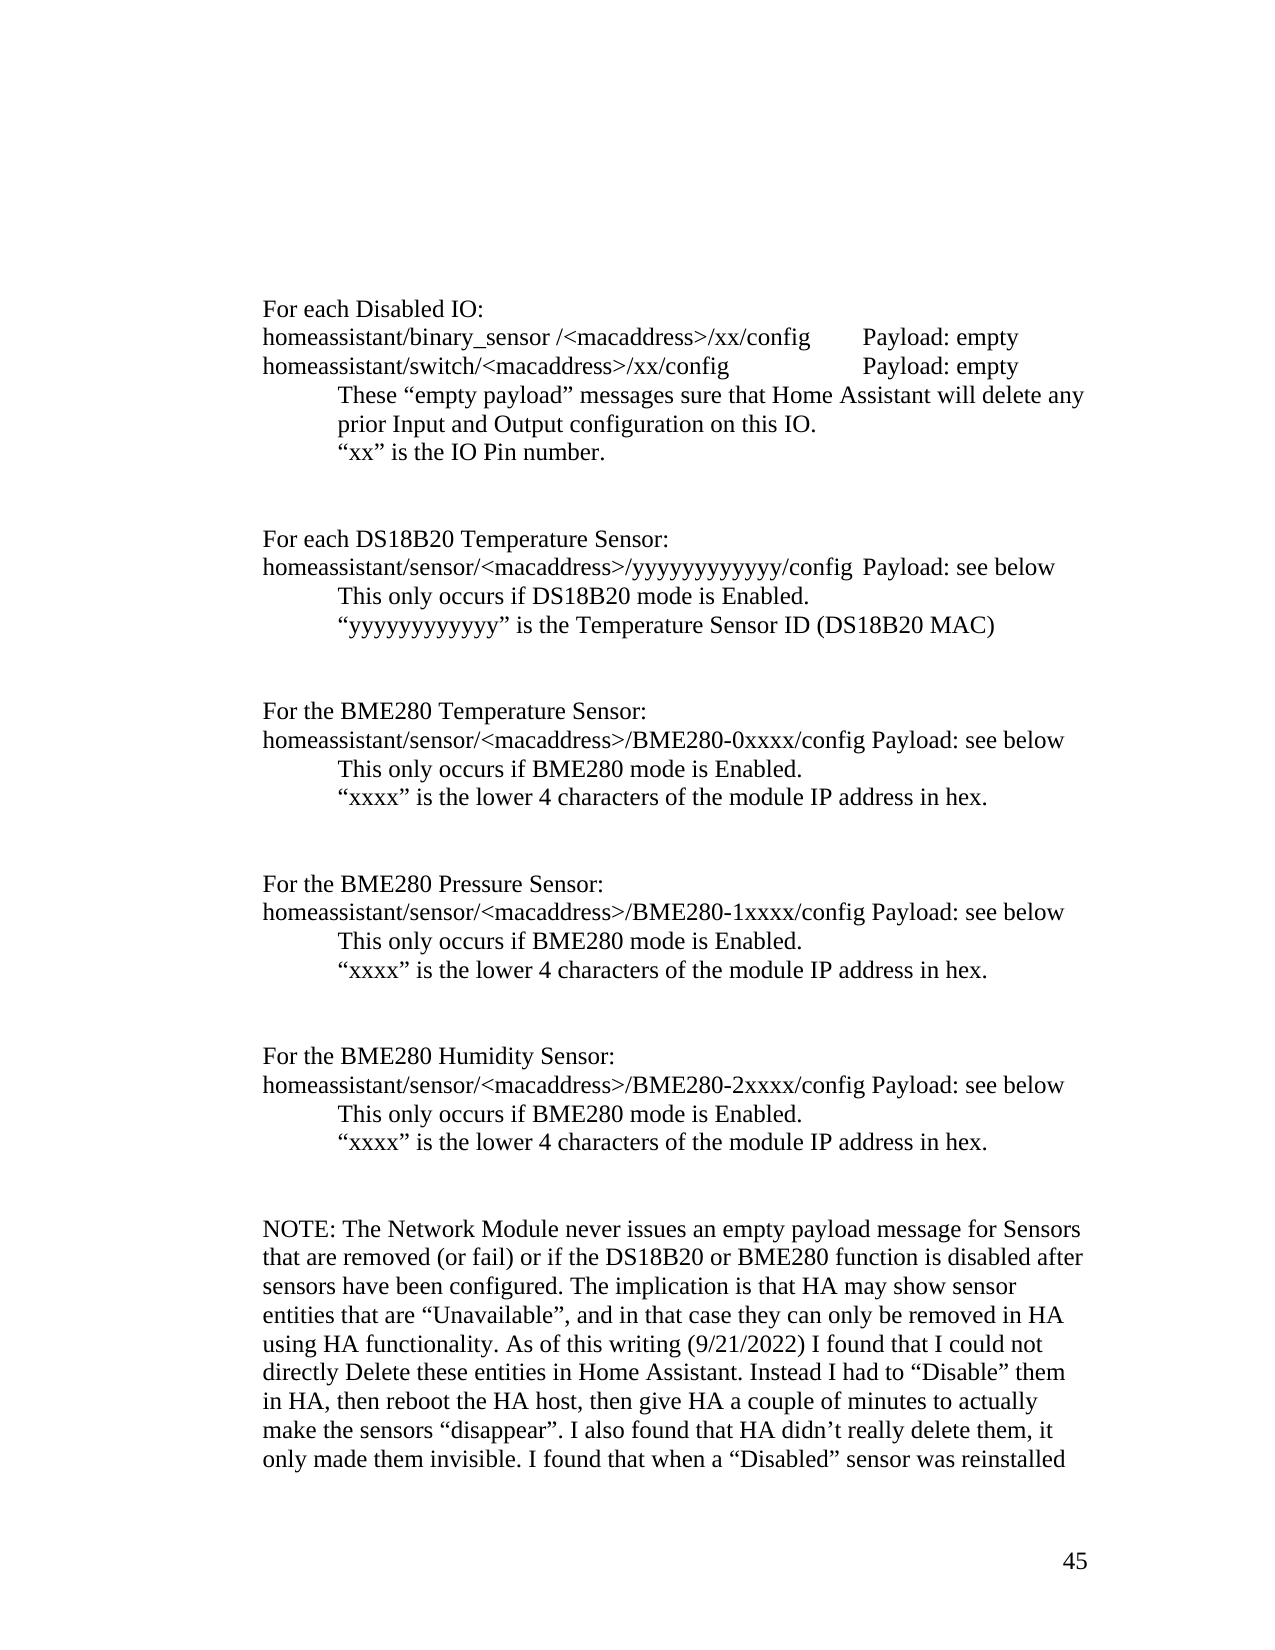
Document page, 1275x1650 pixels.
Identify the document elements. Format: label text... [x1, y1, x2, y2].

text “xx” is the IO Pin number. [337, 437, 1087, 466]
text For each DS18B20 Temperature Sensor: [262, 524, 1087, 552]
text These “empty payload” messages sure that Home Assistant will delete any prior Input and Output configuration on this IO. [337, 380, 1087, 437]
text homeassistant/switch/<macaddress>/xx/config Payload: empty [262, 351, 1087, 380]
text This only occurs if BME280 mode is Enabled. [337, 754, 1087, 782]
text homeassistant/sensor/<macaddress>/BME280-0xxxx/config Payload: see below [187, 725, 1087, 754]
text “yyyyyyyyyyyy” is the Temperature Sensor ID (DS18B20 MAC) [337, 610, 1087, 639]
text homeassistant/binary_sensor /<macaddress>/xx/config Payload: empty [187, 322, 1087, 351]
text This only occurs if DS18B20 mode is Enabled. [337, 581, 1087, 610]
text “xxxx” is the lower 4 characters of the module IP address in hex. [337, 1127, 1087, 1156]
text homeassistant/sensor/<macaddress>/BME280-2xxxx/config Payload: see below [187, 1070, 1087, 1099]
text homeassistant/sensor/<macaddress>/yyyyyyyyyyyy/config Payload: see below [187, 552, 1087, 581]
text For the BME280 Pressure Sensor: [262, 869, 1087, 897]
text For the BME280 Temperature Sensor: [262, 696, 1087, 725]
text homeassistant/sensor/<macaddress>/BME280-1xxxx/config Payload: see below [187, 897, 1087, 926]
text This only occurs if BME280 mode is Enabled. [337, 1099, 1087, 1127]
text For each Disabled IO: [262, 294, 1087, 322]
text For the BME280 Humidity Sensor: [262, 1041, 1087, 1070]
text NOTE: The Network Module never issues an empty payload message for Sensors that are removed (or fail) or if the DS18B20 or BME280 function is disabled after sensors have been configured. The implication is that HA may show sensor entities that are “Unavailable”, and in that case they can only be removed in HA using HA functionality. As of this writing (9/21/2022) I found that I could not directly Delete these entities in Home Assistant. Instead I had to “Disable” them in HA, then reboot the HA host, then give HA a couple of minutes to actually make the sensors “disappear”. I also found that HA didn’t really delete them, it only made them invisible. I found that when a “Disabled” sensor was reinstalled [262, 1214, 1087, 1472]
text This only occurs if BME280 mode is Enabled. [337, 926, 1087, 955]
text “xxxx” is the lower 4 characters of the module IP address in hex. [337, 955, 1087, 984]
text “xxxx” is the lower 4 characters of the module IP address in hex. [337, 782, 1087, 811]
